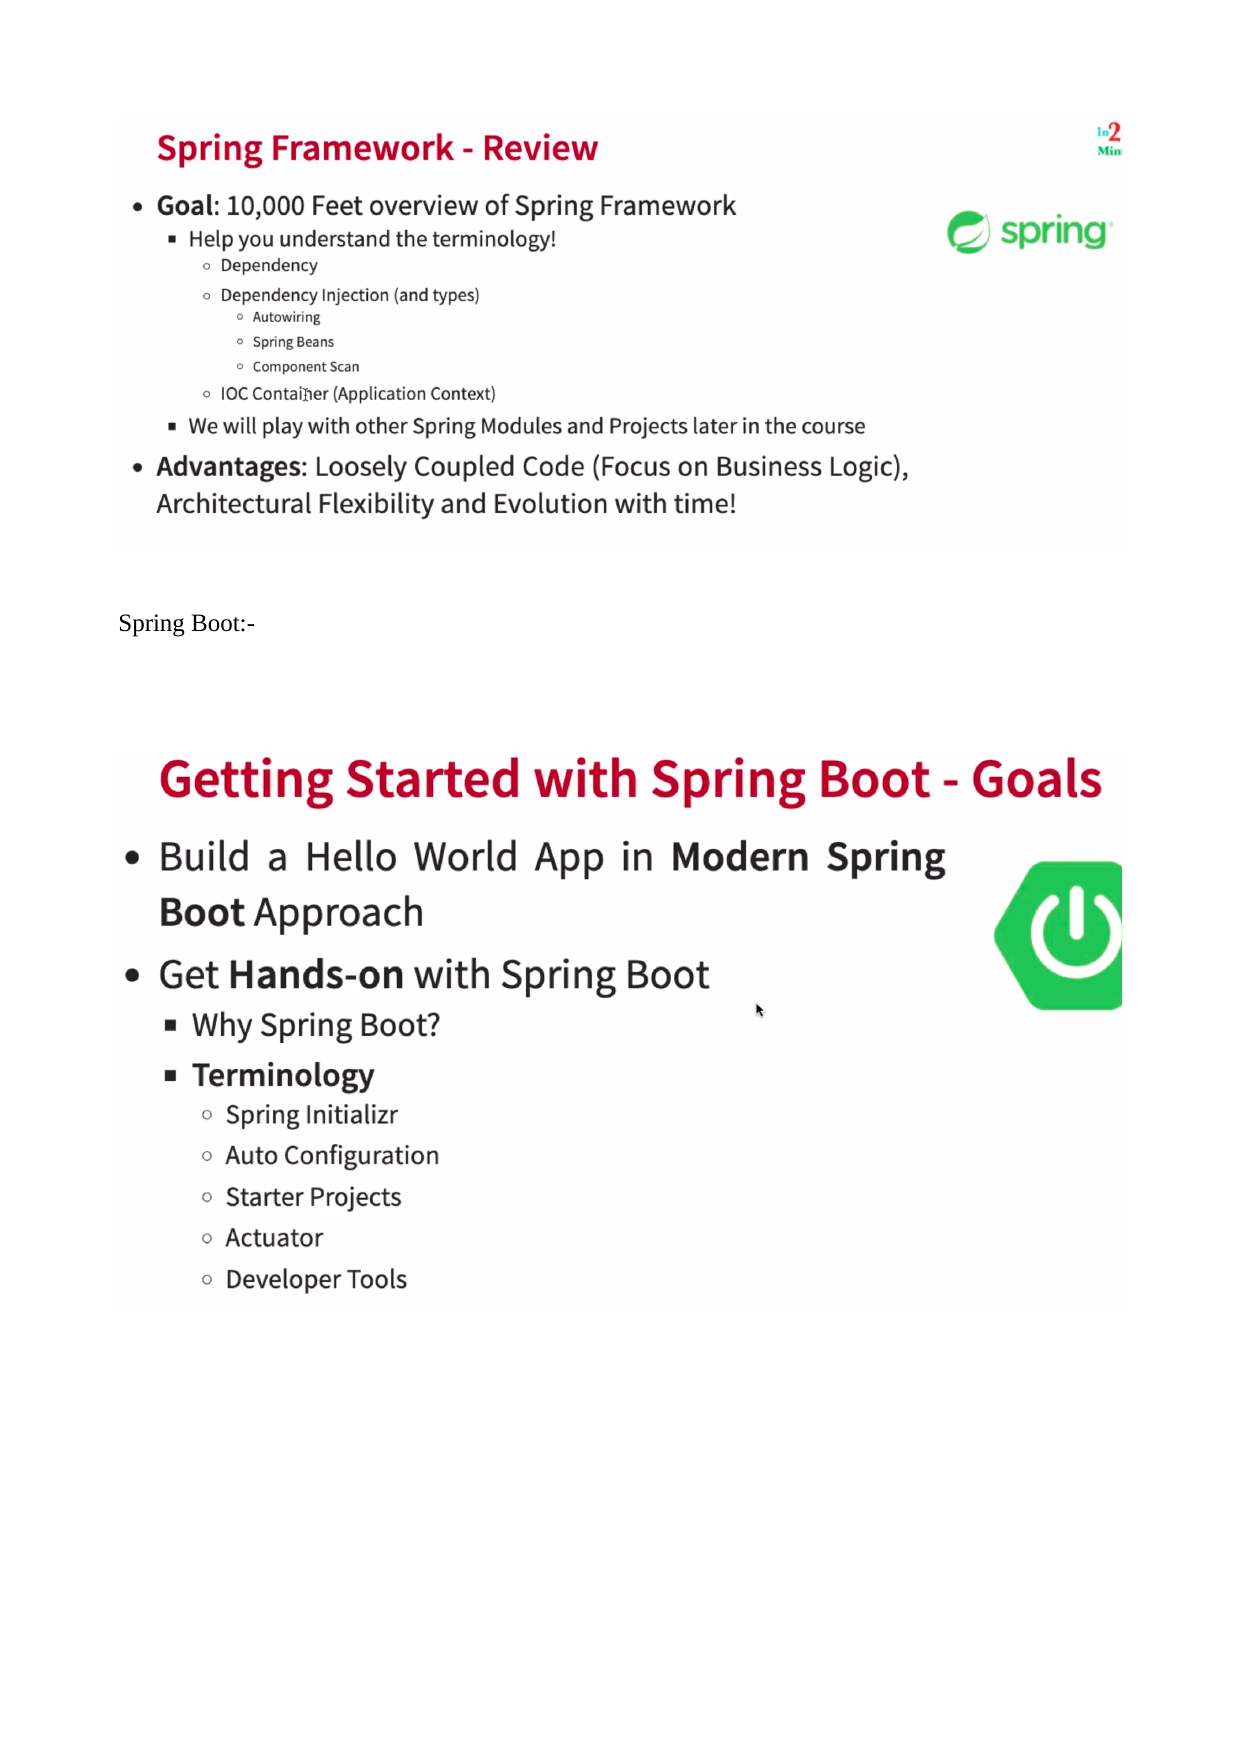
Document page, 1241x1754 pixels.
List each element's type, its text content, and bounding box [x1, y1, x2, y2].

picture [118, 118, 1123, 551]
text Spring Boot:- [118, 608, 1122, 637]
picture [118, 751, 1123, 1310]
